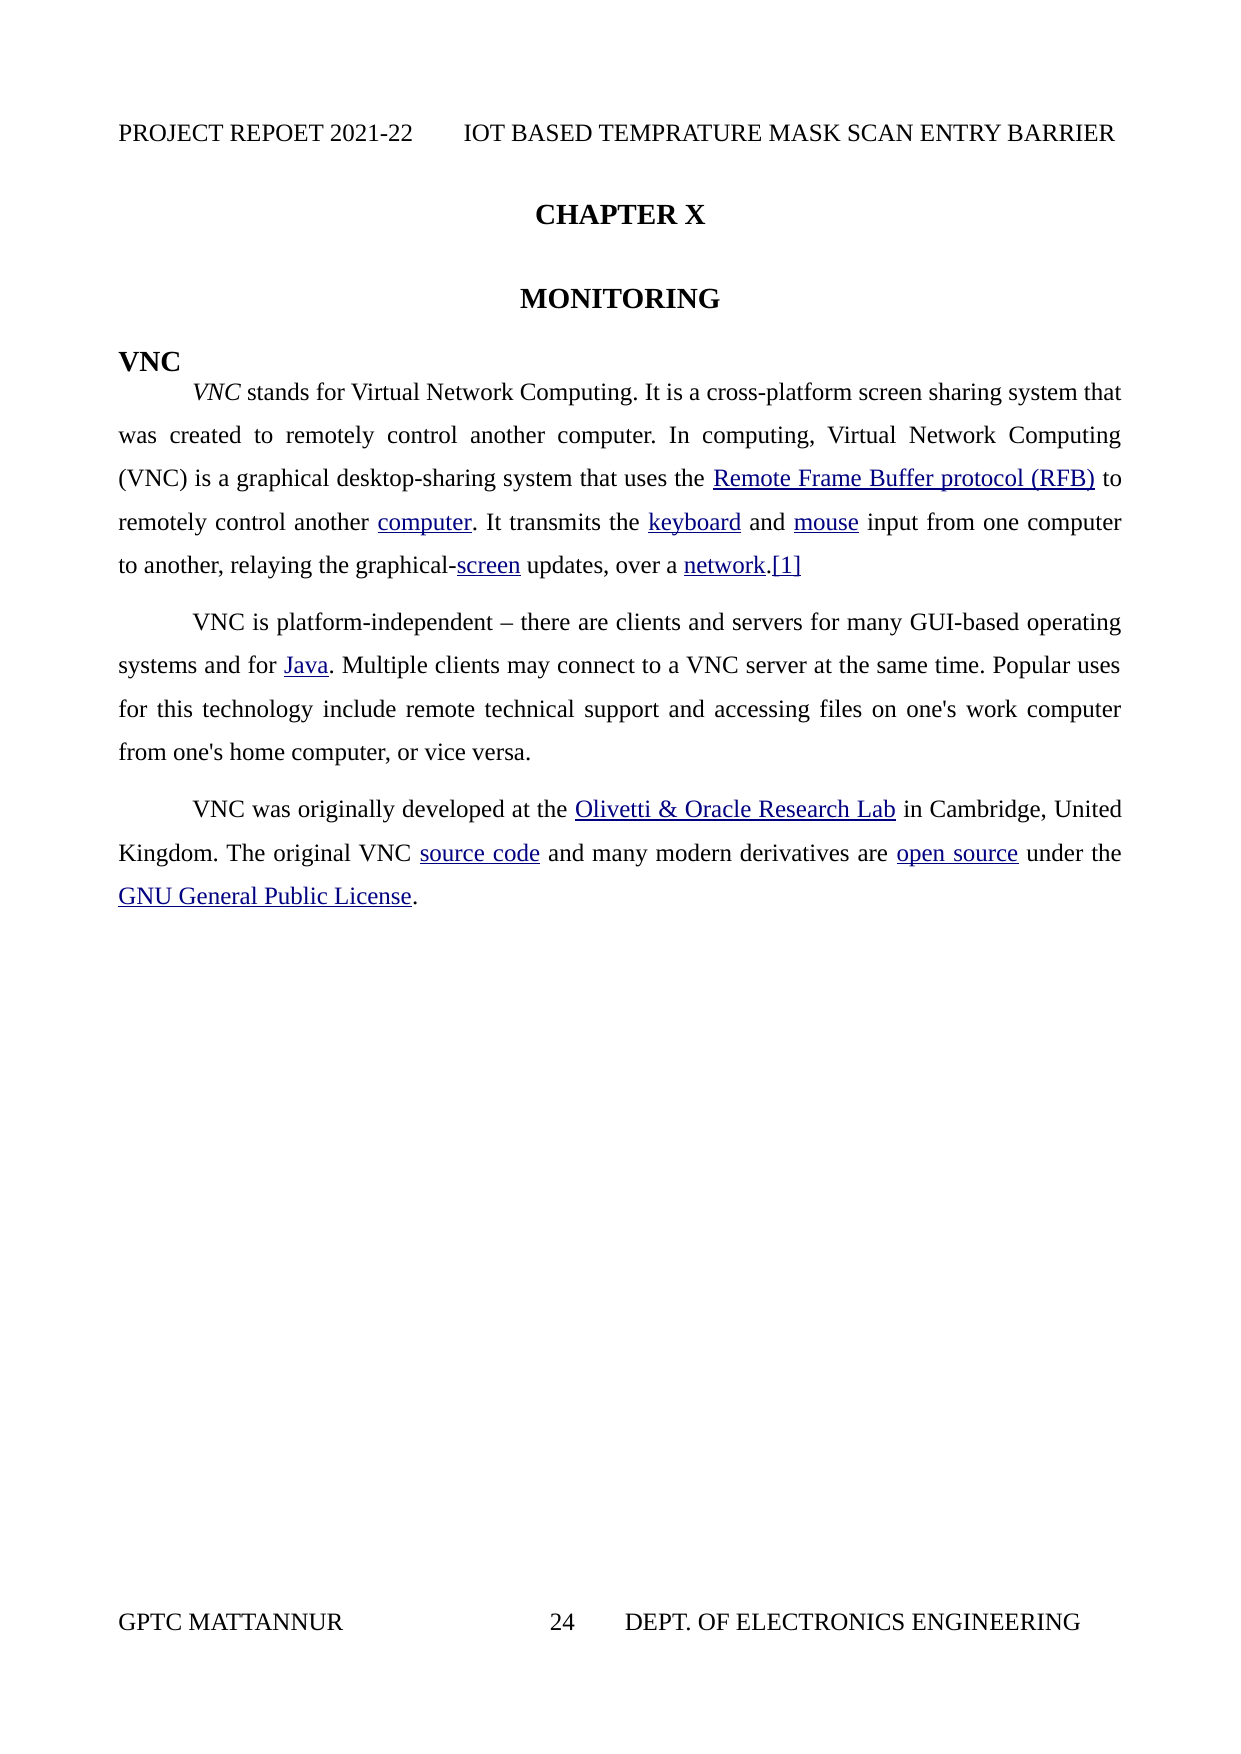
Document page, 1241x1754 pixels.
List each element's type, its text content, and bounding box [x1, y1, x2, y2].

subtitle MONITORING [118, 281, 1122, 314]
text VNC [118, 344, 1122, 377]
text VNC stands for Virtual Network Computing. It is a cross-platform screen sharing system that was created to remotely control another computer. In computing, Virtual Network Computing (VNC) is a graphical desktop-sharing system that uses the Remote Frame Buffer protocol (RFB) to remotely control another computer. It transmits the keyboard and mouse input from one computer to another, relaying the graphical-screen updates, over a network.[1] [118, 377, 1122, 578]
text VNC was originally developed at the Olivetti & Oracle Research Lab in Cambridge, United Kingdom. The original VNC source code and many modern derivatives are open source under the GNU General Public License. [118, 794, 1122, 909]
subtitle CHAPTER X [118, 197, 1122, 231]
text VNC is platform-independent – there are clients and servers for many GUI-based operating systems and for Java. Multiple clients may connect to a VNC server at the same time. Popular uses for this technology include remote technical support and accessing files on one's work computer from one's home computer, or vice versa. [118, 607, 1122, 766]
